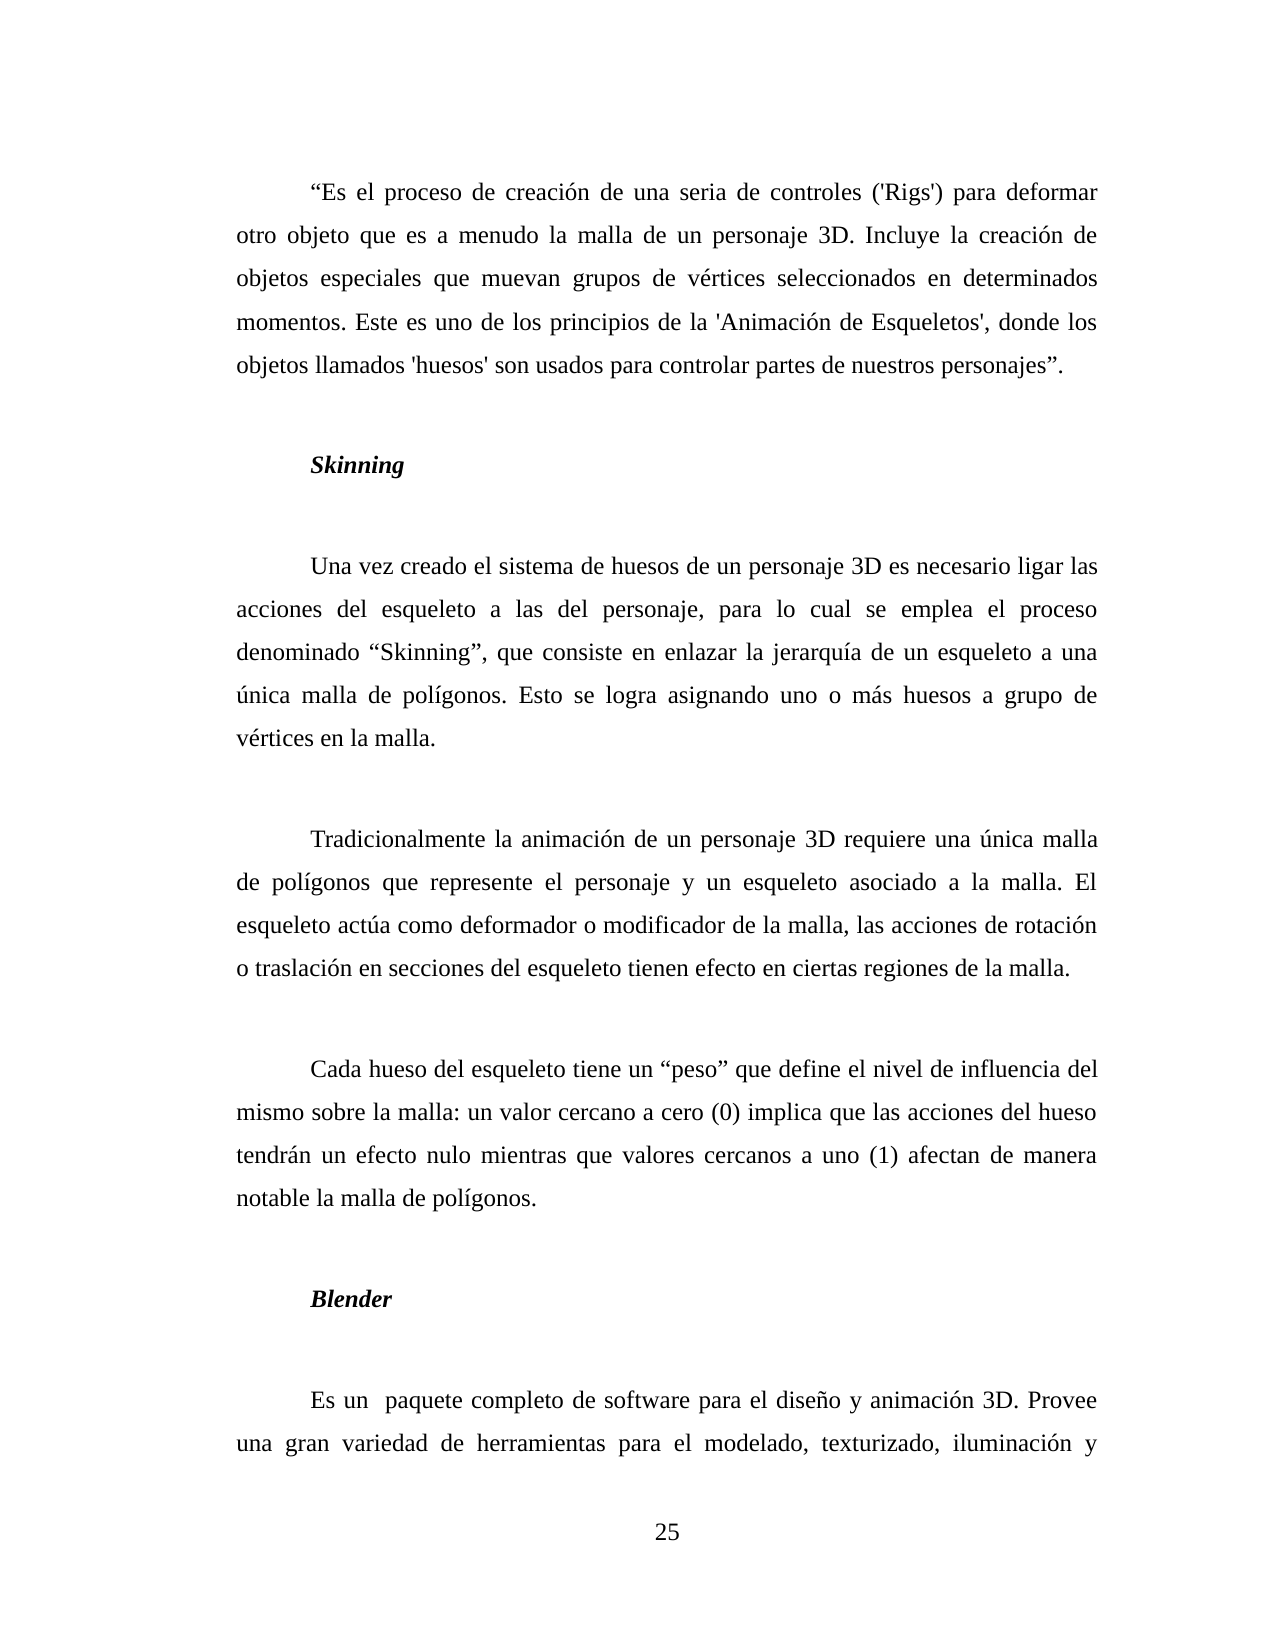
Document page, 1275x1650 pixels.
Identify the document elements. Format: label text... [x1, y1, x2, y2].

text Una vez creado el sistema de huesos de un personaje 3D es necesario ligar las acciones del esqueleto a las del personaje, para lo cual se emplea el proceso denominado “Skinning”, que consiste en enlazar la jerarquía de un esqueleto a una única malla de polígonos. Esto se logra asignando uno o más huesos a grupo de vértices en la malla. [236, 551, 1098, 752]
text Tradicionalmente la animación de un personaje 3D requiere una única malla de polígonos que represente el personaje y un esqueleto asociado a la malla. El esqueleto actúa como deformador o modificador de la malla, las acciones de rotación o traslación en secciones del esqueleto tienen efecto en ciertas regiones de la malla. [236, 824, 1098, 982]
text Es un paquete completo de software para el diseño y animación 3D. Provee una gran variedad de herramientas para el modelado, texturizado, iluminación y [236, 1385, 1098, 1457]
text Cada hueso del esqueleto tiene un “peso” que define el nivel de influencia del mismo sobre la malla: un valor cercano a cero (0) implica que las acciones del hueso tendrán un efecto nulo mientras que valores cercanos a uno (1) afectan de manera notable la malla de polígonos. [236, 1054, 1098, 1212]
text “Es el proceso de creación de una seria de controles ('Rigs') para deformar otro objeto que es a menudo la malla de un personaje 3D. Incluye la creación de objetos especiales que muevan grupos de vértices seleccionados en determinados momentos. Este es uno de los principios de la 'Animación de Esqueletos', donde los objetos llamados 'huesos' son usados para controlar partes de nuestros personajes”. [236, 177, 1098, 378]
text Skinning [236, 450, 1098, 479]
text Blender [236, 1284, 1098, 1313]
